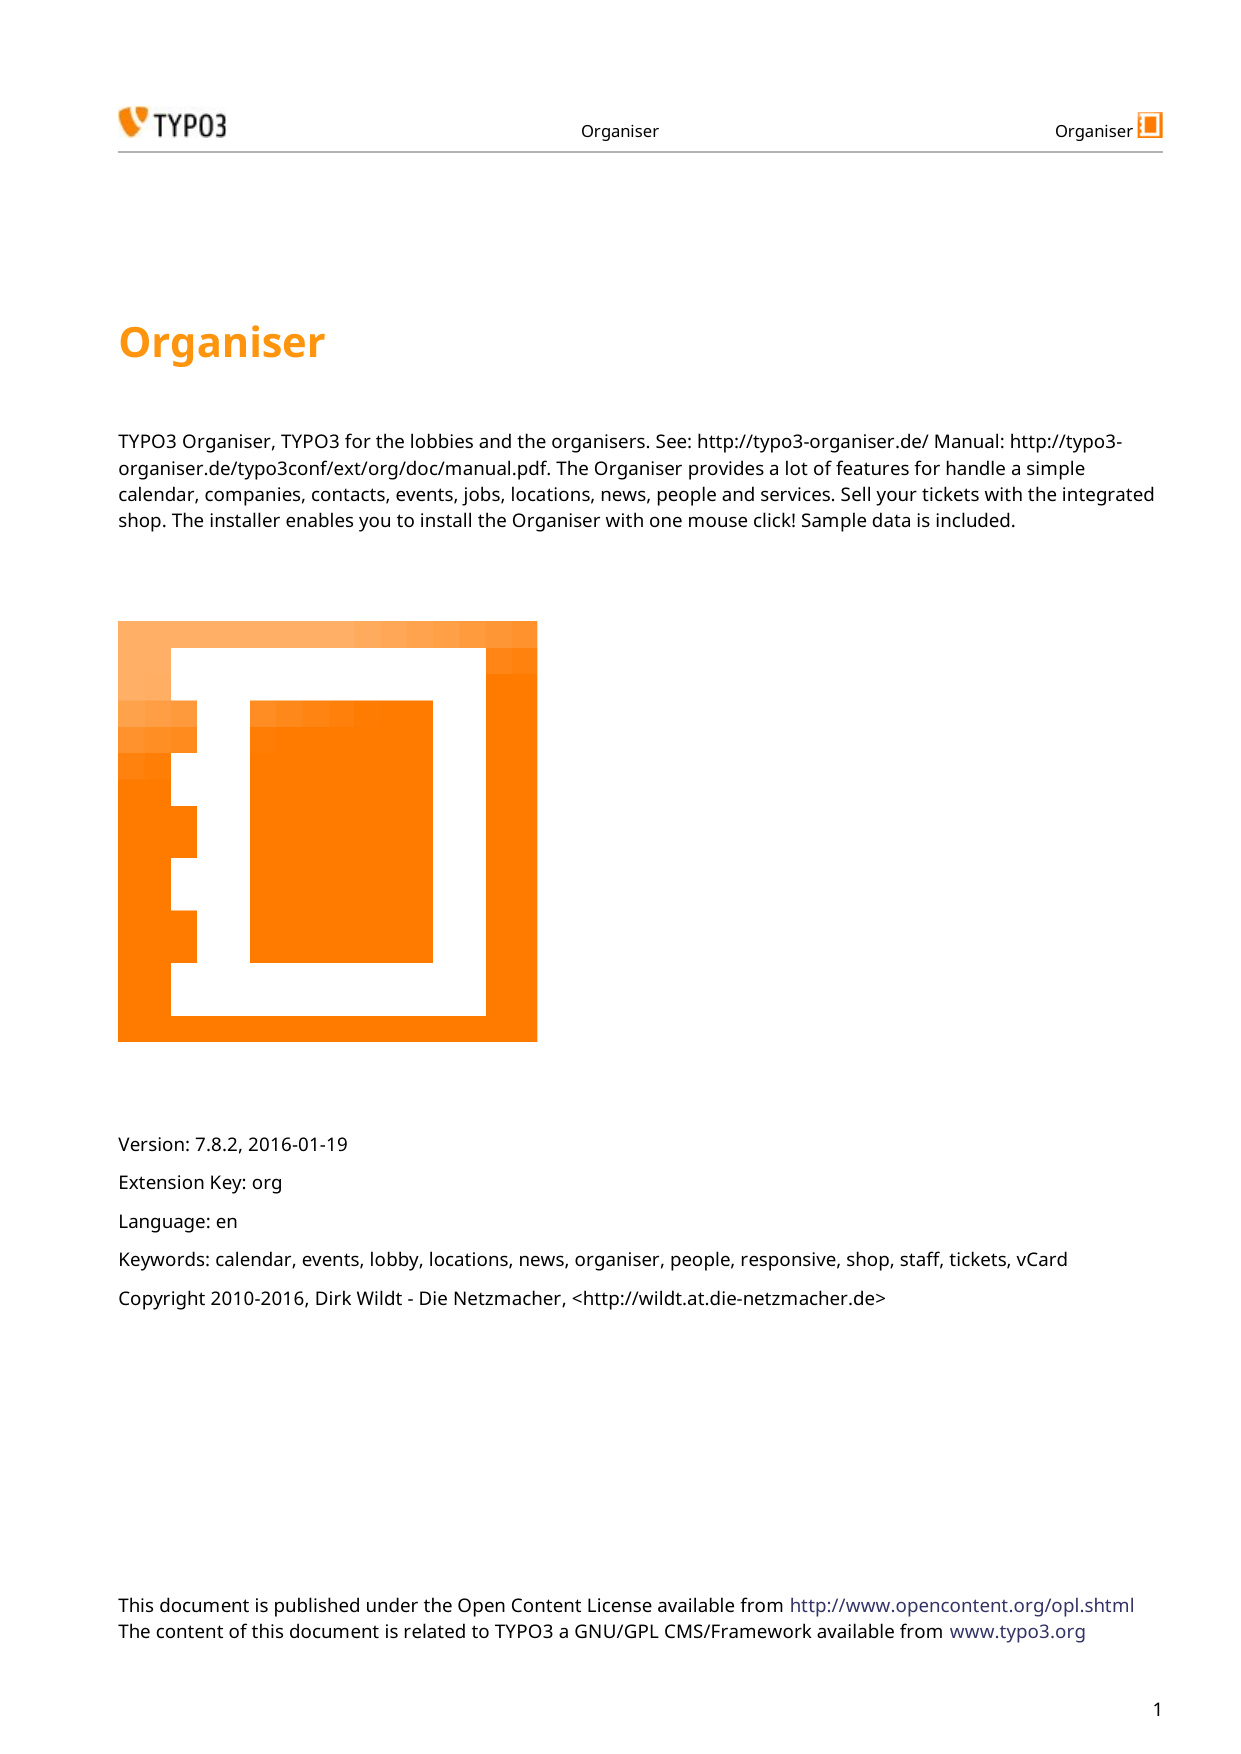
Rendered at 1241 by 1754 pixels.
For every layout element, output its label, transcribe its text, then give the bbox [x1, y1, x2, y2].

picture [1137, 112, 1163, 138]
text Language: en [118, 1208, 1163, 1234]
picture [118, 106, 227, 138]
text Extension Key: org [118, 1169, 1163, 1195]
text This document is published under the Open Content License available from http://www.opencontent.org/opl.shtml The content of this document is related to TYPO3 a GNU/GPL CMS/Framework available from www.typo3.org [118, 1592, 1163, 1644]
text Copyright 2010-2016, Dirk Wildt - Die Netzmacher, <http://wildt.at.die-netzmacher.de> [118, 1284, 1163, 1311]
text TYPO3 Organiser, TYPO3 for the lobbies and the organisers. See: http://typo3-organiser.de/ Manual: http://typo3-organiser.de/typo3conf/ext/org/doc/manual.pdf. The Organiser provides a lot of features for handle a simple calendar, companies, contacts, events, jobs, locations, news, people and services. Sell your tickets with the integrated shop. The installer enables you to install the Organiser with one mouse click! Sample data is included. [118, 428, 1163, 532]
picture [118, 621, 538, 1042]
text Version: 7.8.2, 2016-01-19 [118, 1131, 1163, 1157]
subtitle Organiser [118, 313, 1163, 369]
text Keywords: calendar, events, lobby, locations, news, organiser, people, responsive, shop, staff, tickets, vCard [118, 1246, 1163, 1272]
